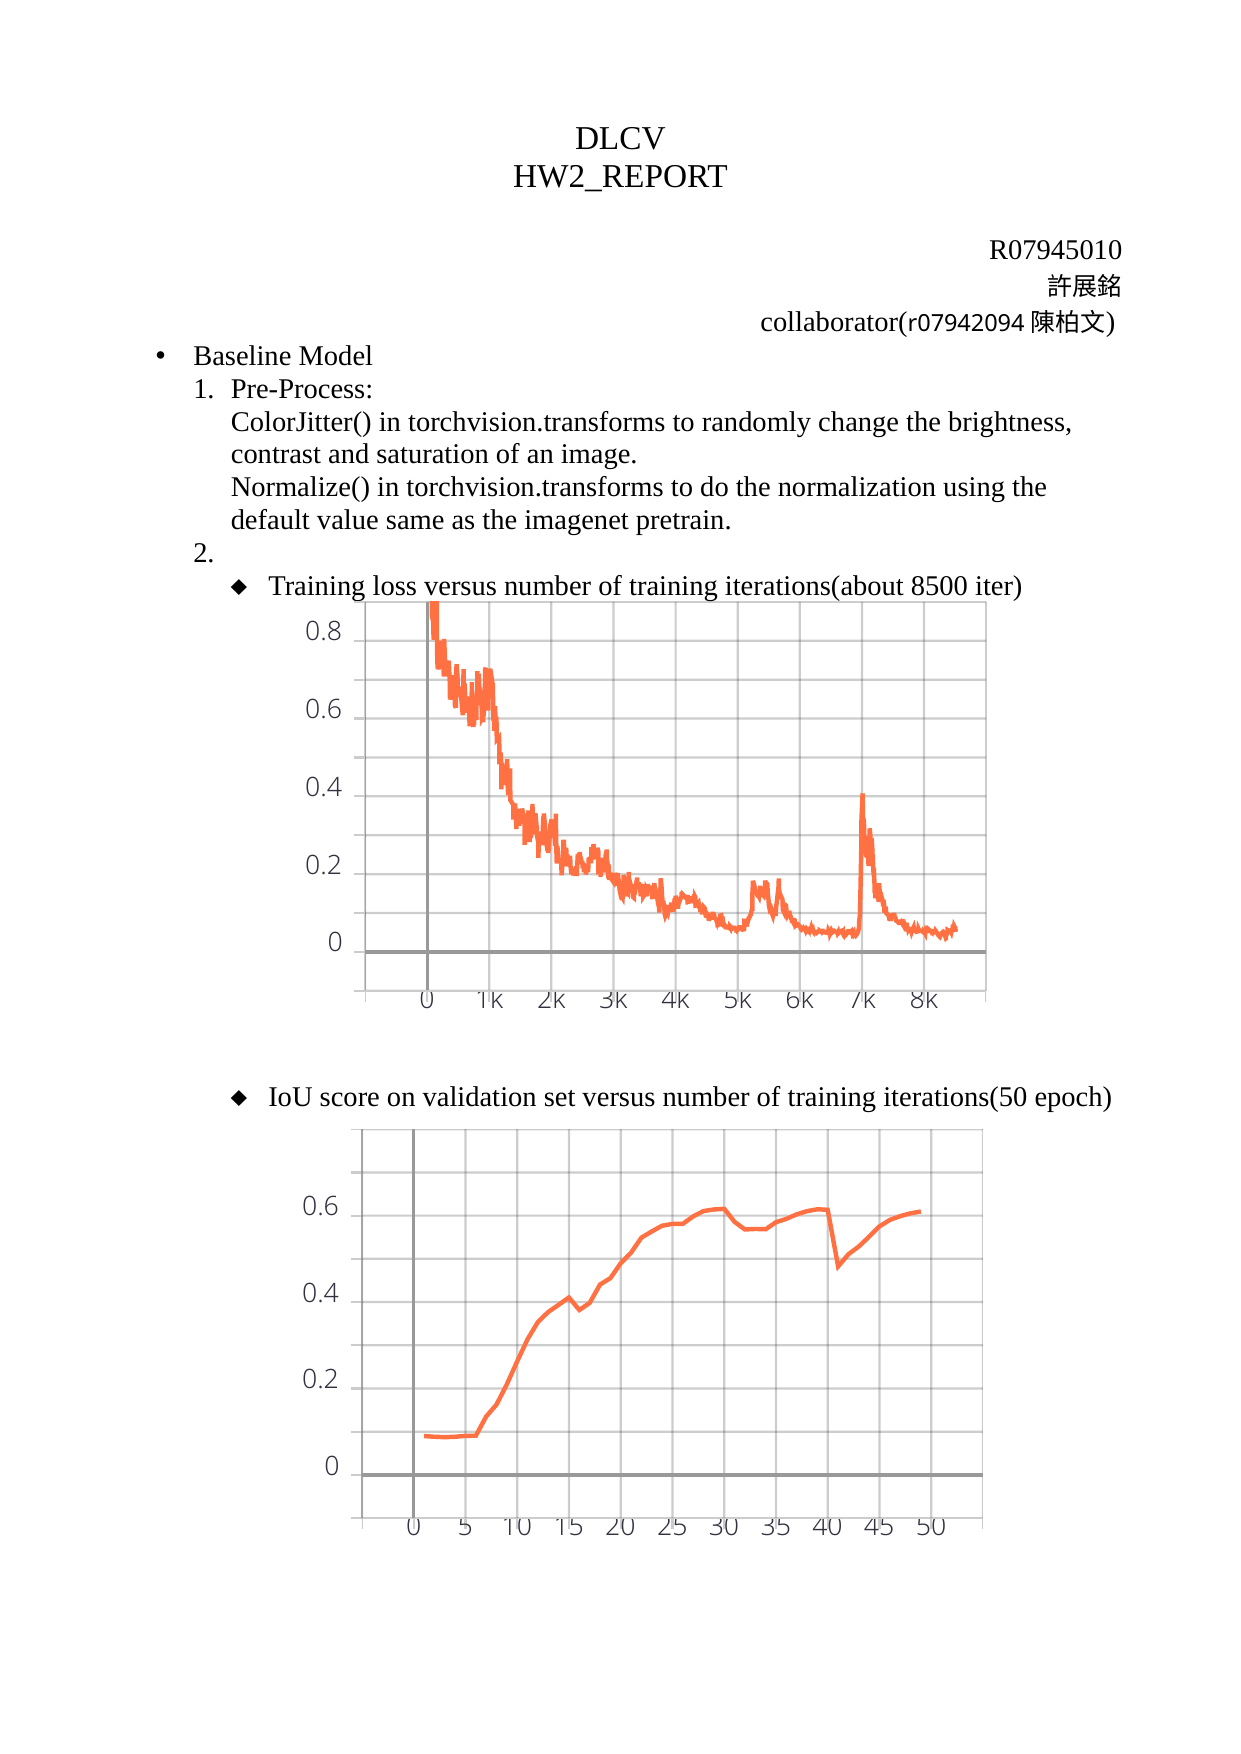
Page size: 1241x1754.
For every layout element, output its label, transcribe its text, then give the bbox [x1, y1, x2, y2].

list Normalize() in torchvision.transforms to do the normalization using the default value same as the imagenet pretrain. [193, 470, 1122, 536]
text R07945010 [118, 233, 1122, 266]
list Pre-Process: [193, 371, 1122, 404]
text HW2_REPORT [118, 156, 1122, 195]
list Baseline Model [156, 338, 1122, 371]
list ColorJitter() in torchvision.transforms to randomly change the brightness, contrast and saturation of an image. [193, 404, 1122, 470]
text collaborator(r07942094 陳柏文) [118, 302, 1122, 338]
list Training loss versus number of training iterations(about 8500 iter) [231, 569, 1122, 602]
text 許展銘 [118, 266, 1122, 302]
list IoU score on validation set versus number of training iterations(50 epoch) [231, 1079, 1122, 1112]
text DLCV [118, 118, 1122, 156]
